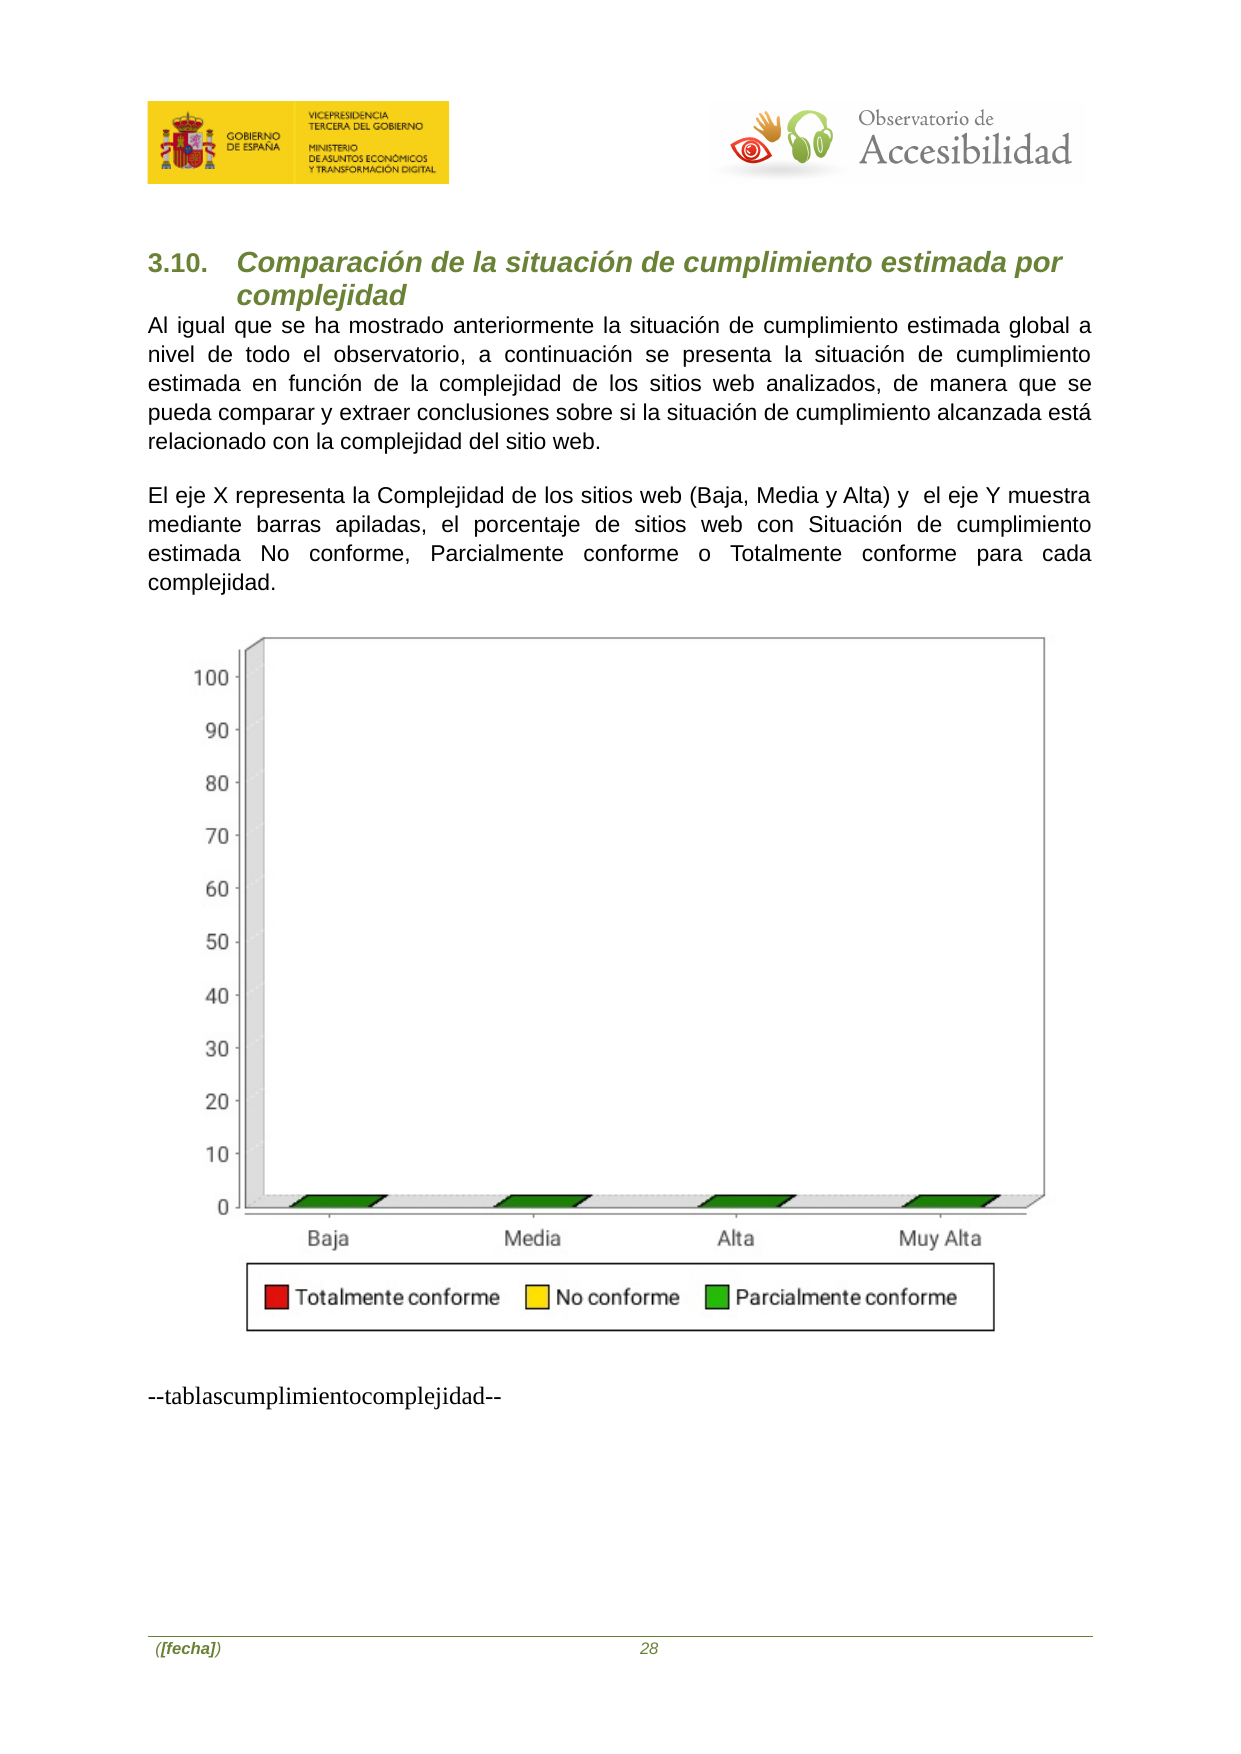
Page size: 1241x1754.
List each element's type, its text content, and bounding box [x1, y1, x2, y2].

text El eje X representa la Complejidad de los sitios web (Baja, Media y Alta) y el eje Y muestra mediante barras apiladas, el porcentaje de sitios web con Situación de cumplimiento estimada No conforme, Parcialmente conforme o Totalmente conforme para cada complejidad. [148, 482, 1092, 595]
picture [178, 622, 1062, 1333]
picture [147, 101, 450, 184]
text Al igual que se ha mostrado anteriormente la situación de cumplimiento estimada global a nivel de todo el observatorio, a continuación se presenta la situación de cumplimiento estimada en función de la complejidad de los sitios web analizados, de manera que se pueda comparar y extraer conclusiones sobre si la situación de cumplimiento alcanzada está relacionado con la complejidad del sitio web. [148, 312, 1092, 454]
subtitle Comparación de la situación de cumplimiento estimada por complejidad [148, 245, 1092, 312]
picture [710, 101, 1086, 184]
text --tablascumplimientocomplejidad-- [148, 1381, 1092, 1410]
